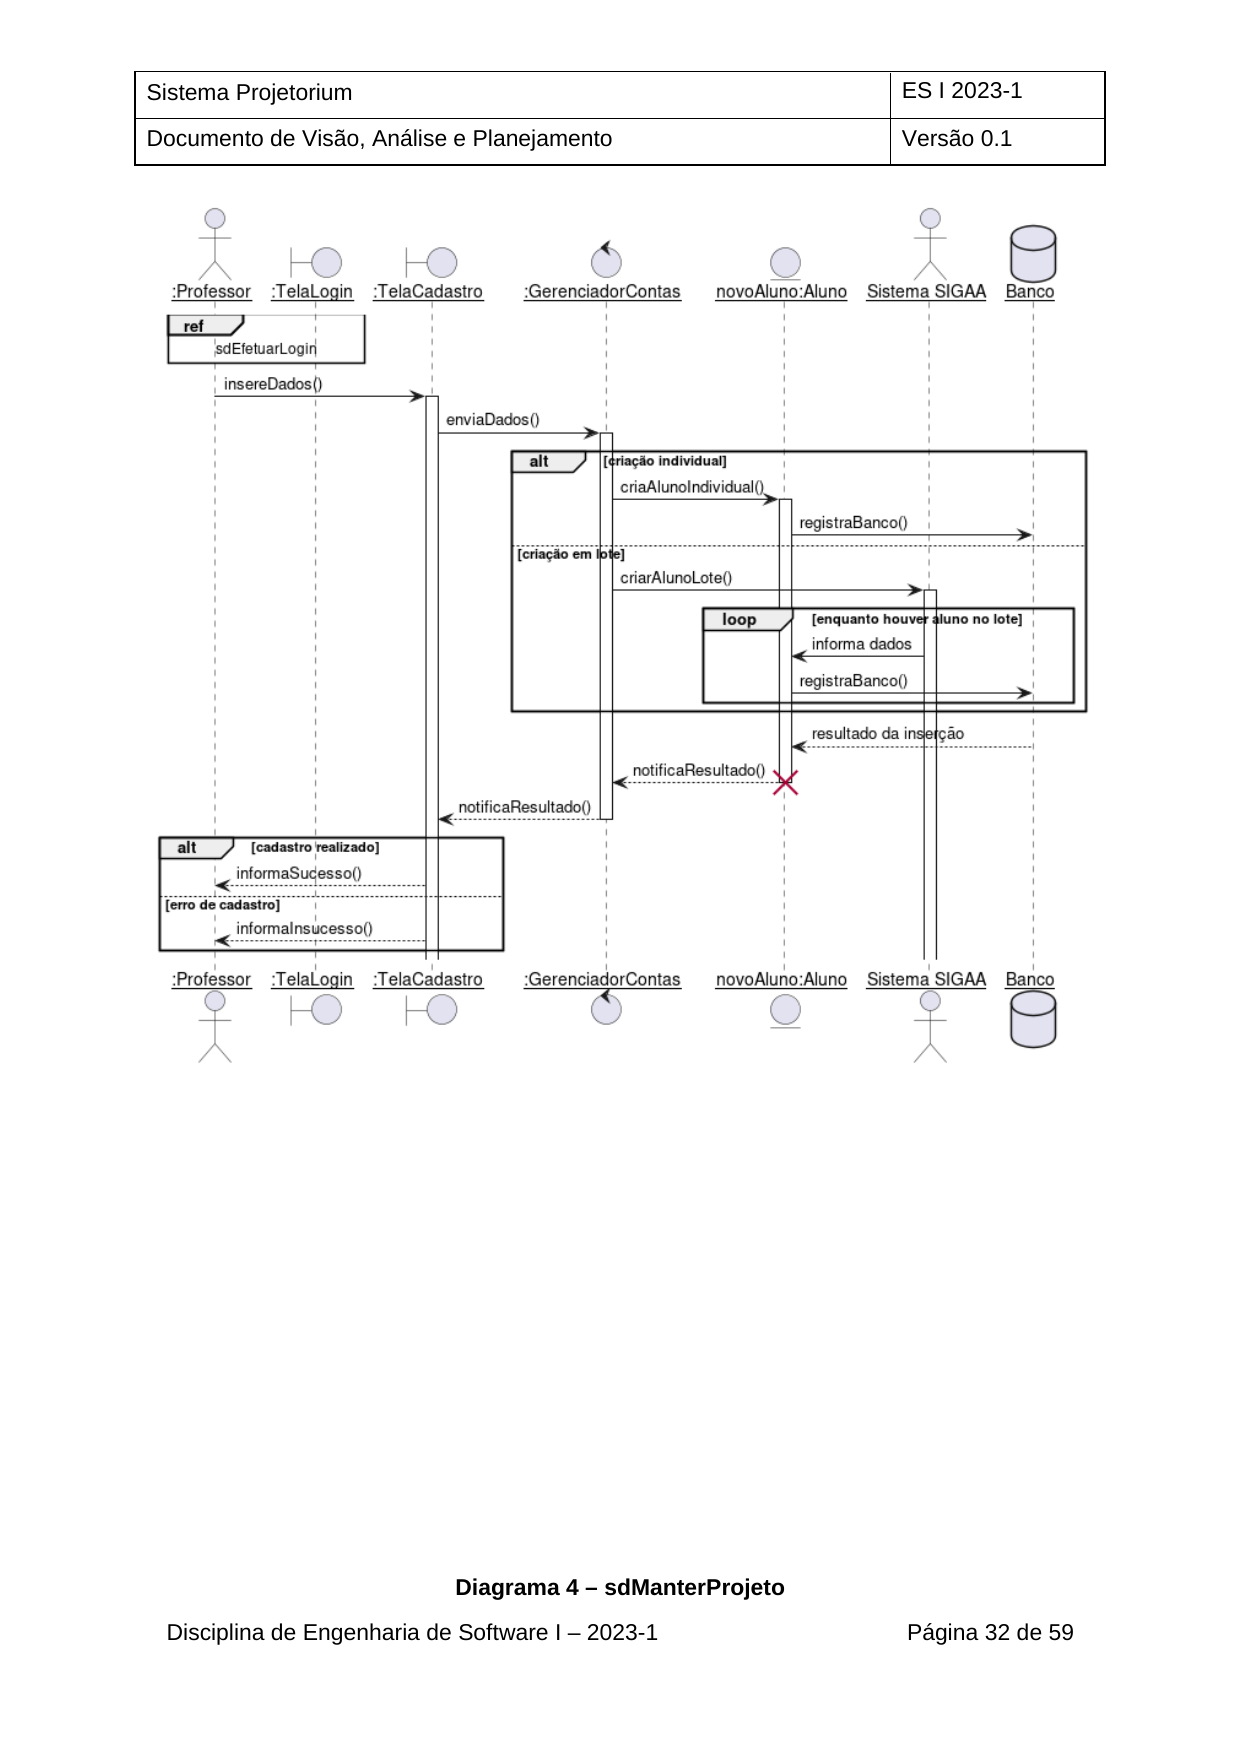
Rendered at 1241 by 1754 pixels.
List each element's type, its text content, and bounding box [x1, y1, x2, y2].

text Diagrama 4 – sdManterProjeto [148, 1574, 1092, 1600]
picture [147, 202, 1093, 1069]
